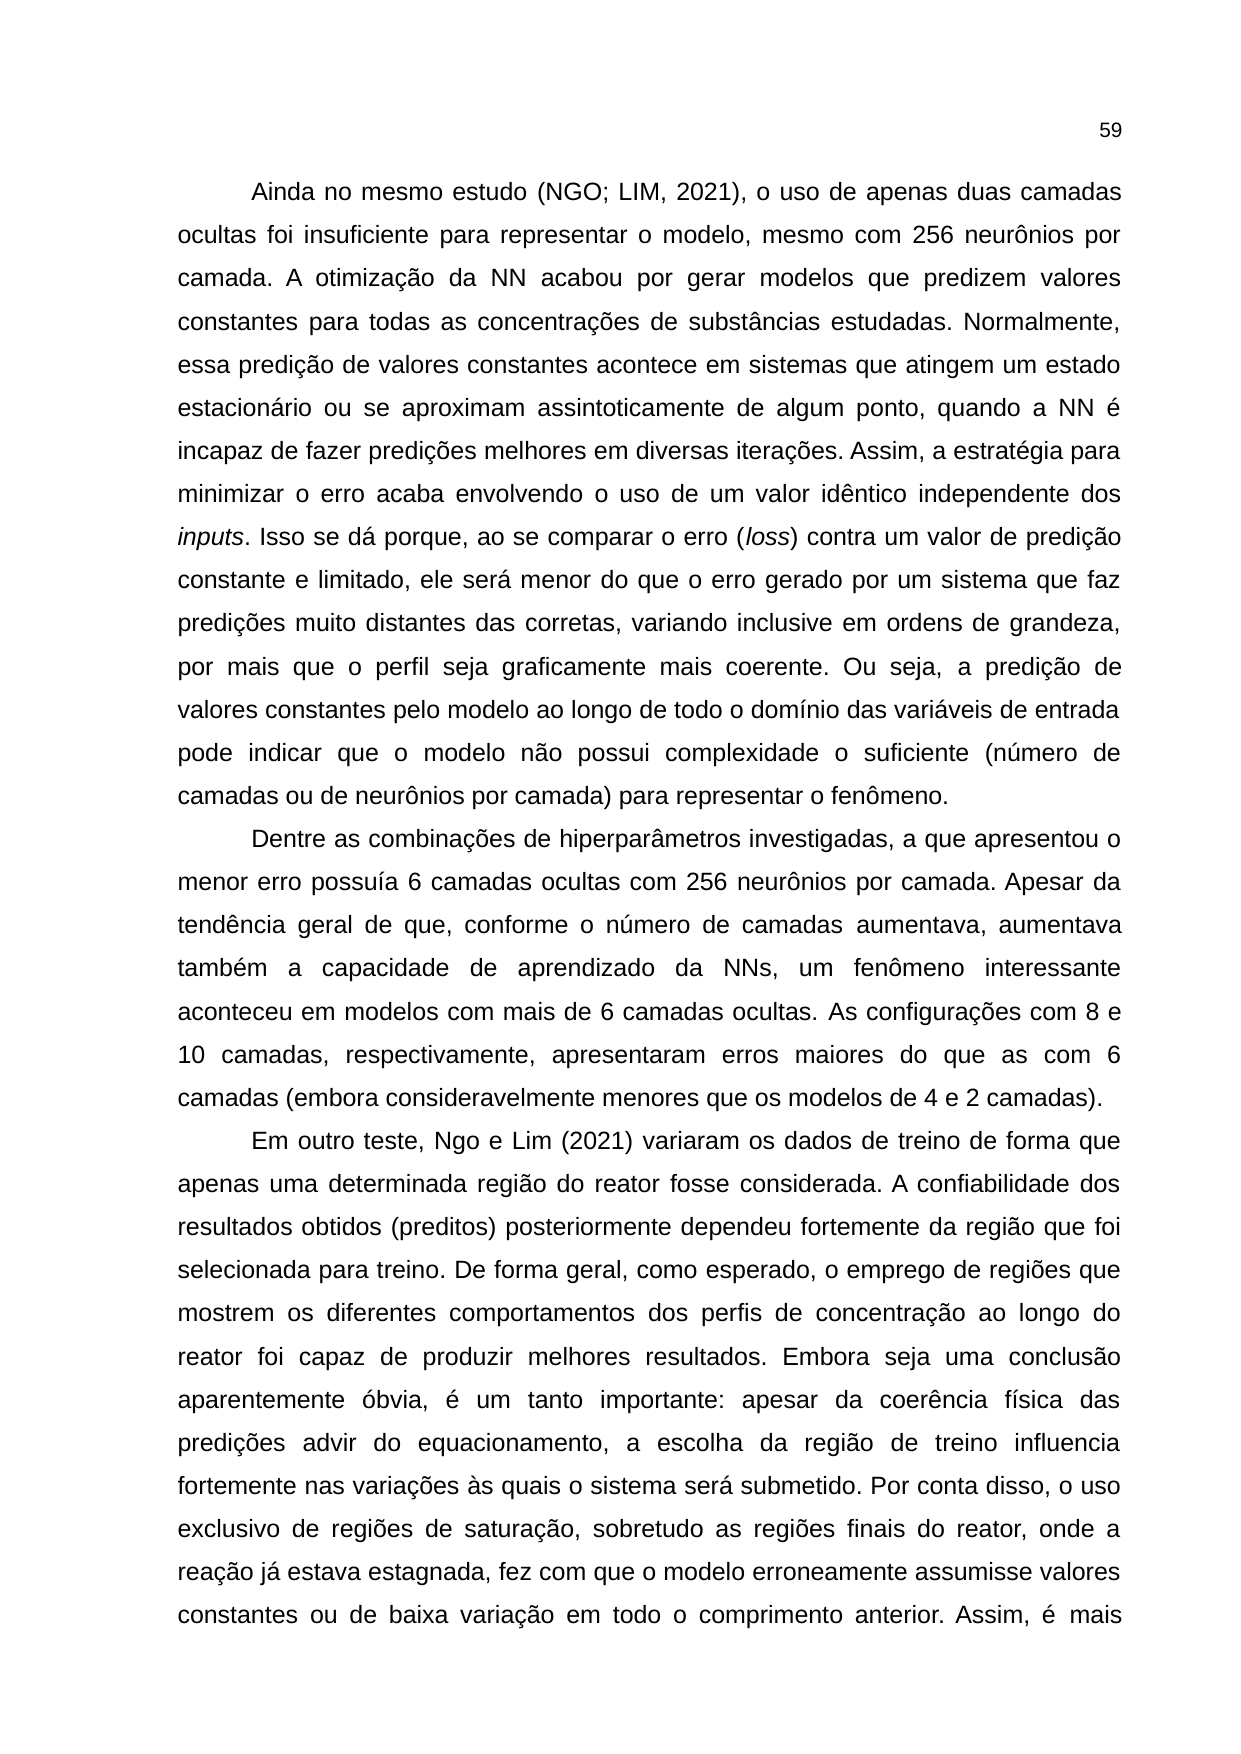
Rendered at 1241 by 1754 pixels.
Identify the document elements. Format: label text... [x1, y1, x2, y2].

text Dentre as combinações de hiperparâmetros investigadas, a que apresentou o menor erro possuía 6 camadas ocultas com 256 neurônios por camada. Apesar da tendência geral de que, conforme o número de camadas aumentava, aumentava também a capacidade de aprendizado da NNs, um fenômeno interessante aconteceu em modelos com mais de 6 camadas ocultas. As configurações com 8 e 10 camadas, respectivamente, apresentaram erros maiores do que as com 6 camadas (embora consideravelmente menores que os modelos de 4 e 2 camadas). [177, 824, 1122, 1111]
text Em outro teste, Ngo e Lim (2021) variaram os dados de treino de forma que apenas uma determinada região do reator fosse considerada. A confiabilidade dos resultados obtidos (preditos) posteriormente dependeu fortemente da região que foi selecionada para treino. De forma geral, como esperado, o emprego de regiões que mostrem os diferentes comportamentos dos perfis de concentração ao longo do reator foi capaz de produzir melhores resultados. Embora seja uma conclusão aparentemente óbvia, é um tanto importante: apesar da coerência física das predições advir do equacionamento, a escolha da região de treino influencia fortemente nas variações às quais o sistema será submetido. Por conta disso, o uso exclusivo de regiões de saturação, sobretudo as regiões finais do reator, onde a reação já estava estagnada, fez com que o modelo erroneamente assumisse valores constantes ou de baixa variação em todo o comprimento anterior. Assim, é mais [177, 1126, 1122, 1629]
text Ainda no mesmo estudo (NGO; LIM, 2021), o uso de apenas duas camadas ocultas foi insuficiente para representar o modelo, mesmo com 256 neurônios por camada. A otimização da NN acabou por gerar modelos que predizem valores constantes para todas as concentrações de substâncias estudadas. Normalmente, essa predição de valores constantes acontece em sistemas que atingem um estado estacionário ou se aproximam assintoticamente de algum ponto, quando a NN é incapaz de fazer predições melhores em diversas iterações. Assim, a estratégia para minimizar o erro acaba envolvendo o uso de um valor idêntico independente dos inputs. Isso se dá porque, ao se comparar o erro (loss) contra um valor de predição constante e limitado, ele será menor do que o erro gerado por um sistema que faz predições muito distantes das corretas, variando inclusive em ordens de grandeza, por mais que o perfil seja graficamente mais coerente. Ou seja, a predição de valores constantes pelo modelo ao longo de todo o domínio das variáveis de entrada pode indicar que o modelo não possui complexidade o suficiente (número de camadas ou de neurônios por camada) para representar o fenômeno. [177, 177, 1122, 809]
